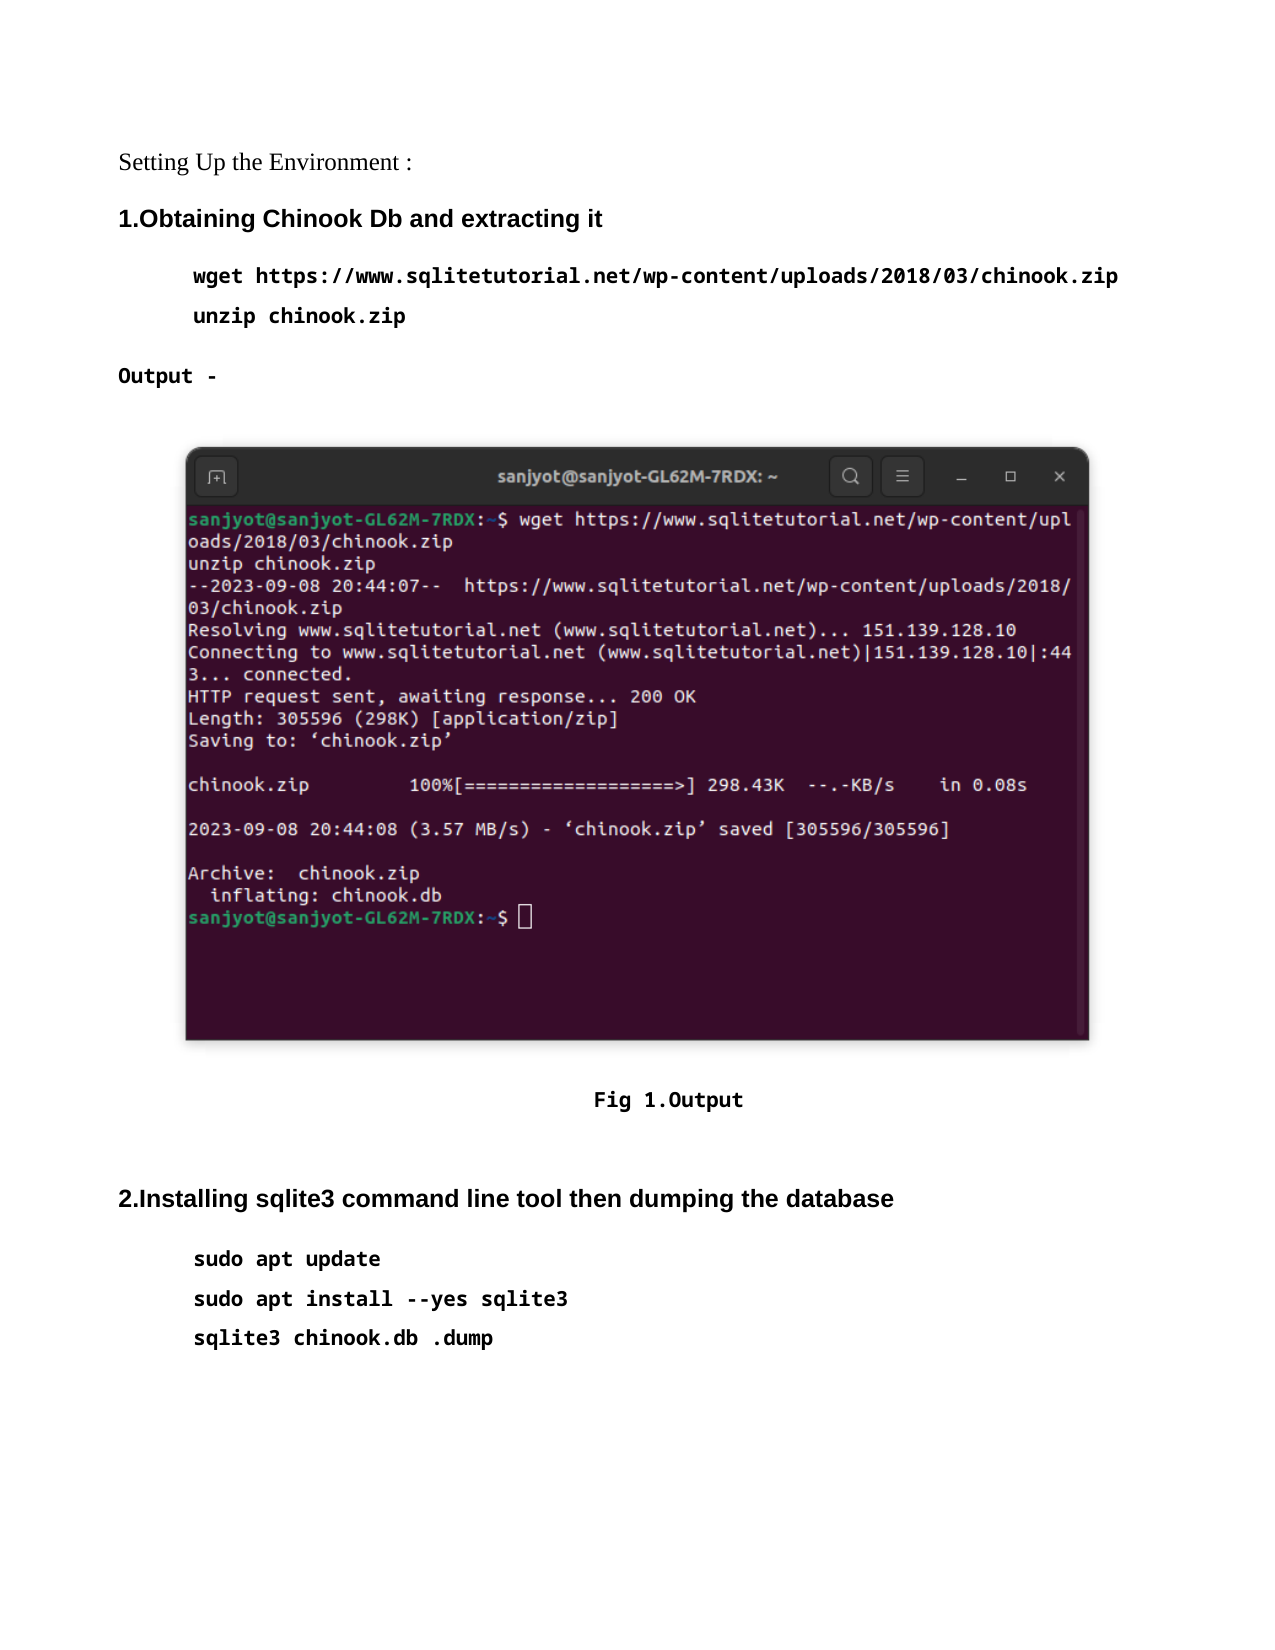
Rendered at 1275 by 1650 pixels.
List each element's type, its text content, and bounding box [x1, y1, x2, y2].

text sudo apt update [193, 1244, 1157, 1273]
text Setting Up the Environment : [118, 118, 1157, 176]
text sqlite3 chinook.db .dump [193, 1323, 1157, 1390]
text wget https://www.sqlitetutorial.net/wp-content/uploads/2018/03/chinook.zip [193, 262, 1157, 290]
text sudo apt install --yes sqlite3 [193, 1284, 1157, 1312]
text Output - [118, 361, 1157, 389]
picture [155, 420, 1120, 1075]
text 1.Obtaining Chinook Db and extracting it [118, 204, 1157, 233]
text 2.Installing sqlite3 command line tool then dumping the database [118, 1184, 1157, 1213]
text unzip chinook.zip [193, 301, 1157, 329]
text Fig 1.Output [193, 421, 1157, 1152]
